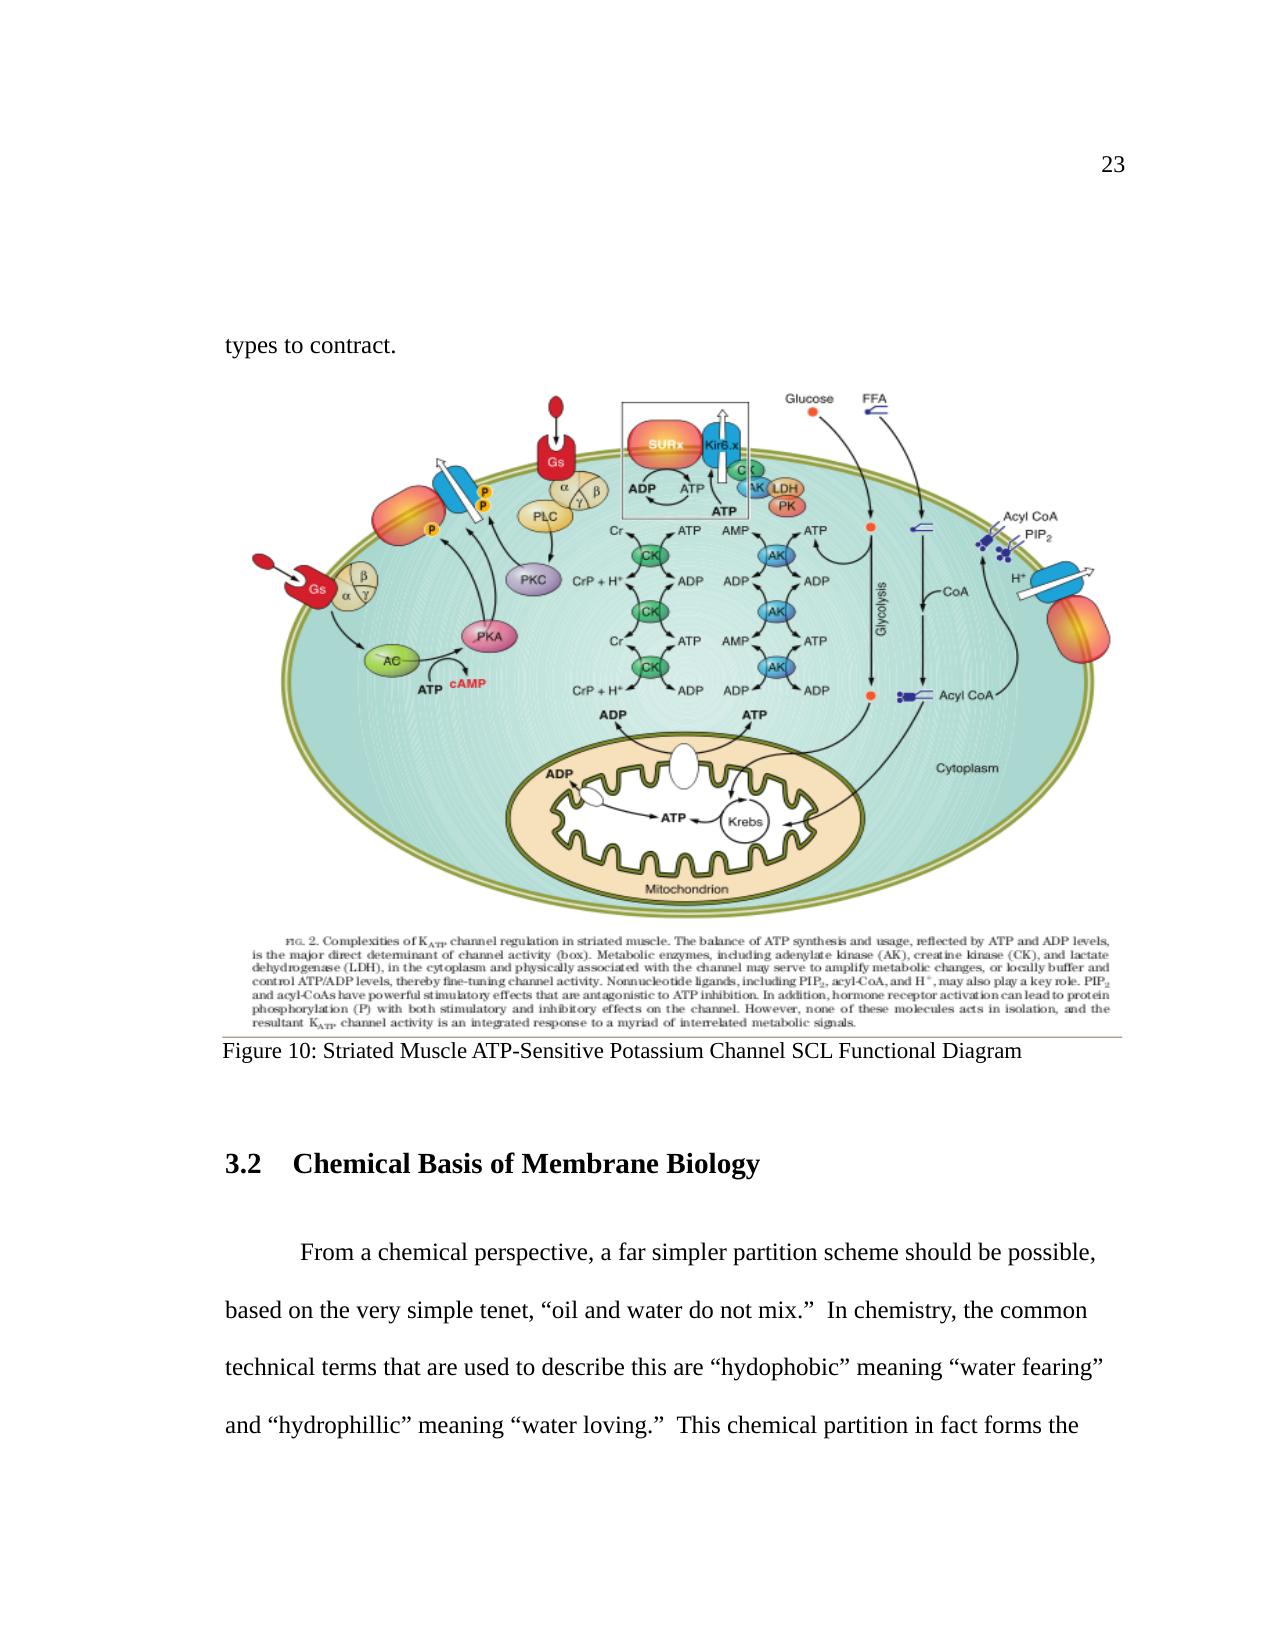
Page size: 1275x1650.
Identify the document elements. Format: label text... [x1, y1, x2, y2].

subtitle Chemical Basis of Membrane Biology [225, 1146, 1125, 1180]
text types to contract. [225, 330, 1125, 359]
text Figure 10: Striated Muscle ATP-Sensitive Potassium Channel SCL Functional Diagram [222, 388, 1128, 1063]
text From a chemical perspective, a far simpler partition scheme should be possible, based on the very simple tenet, “oil and water do not mix.” In chemistry, the common technical terms that are used to describe this are “hydophobic” meaning “water fearing” and “hydrophillic” meaning “water loving.” This chemical partition in fact forms the [225, 1237, 1125, 1438]
picture [222, 387, 1123, 1038]
